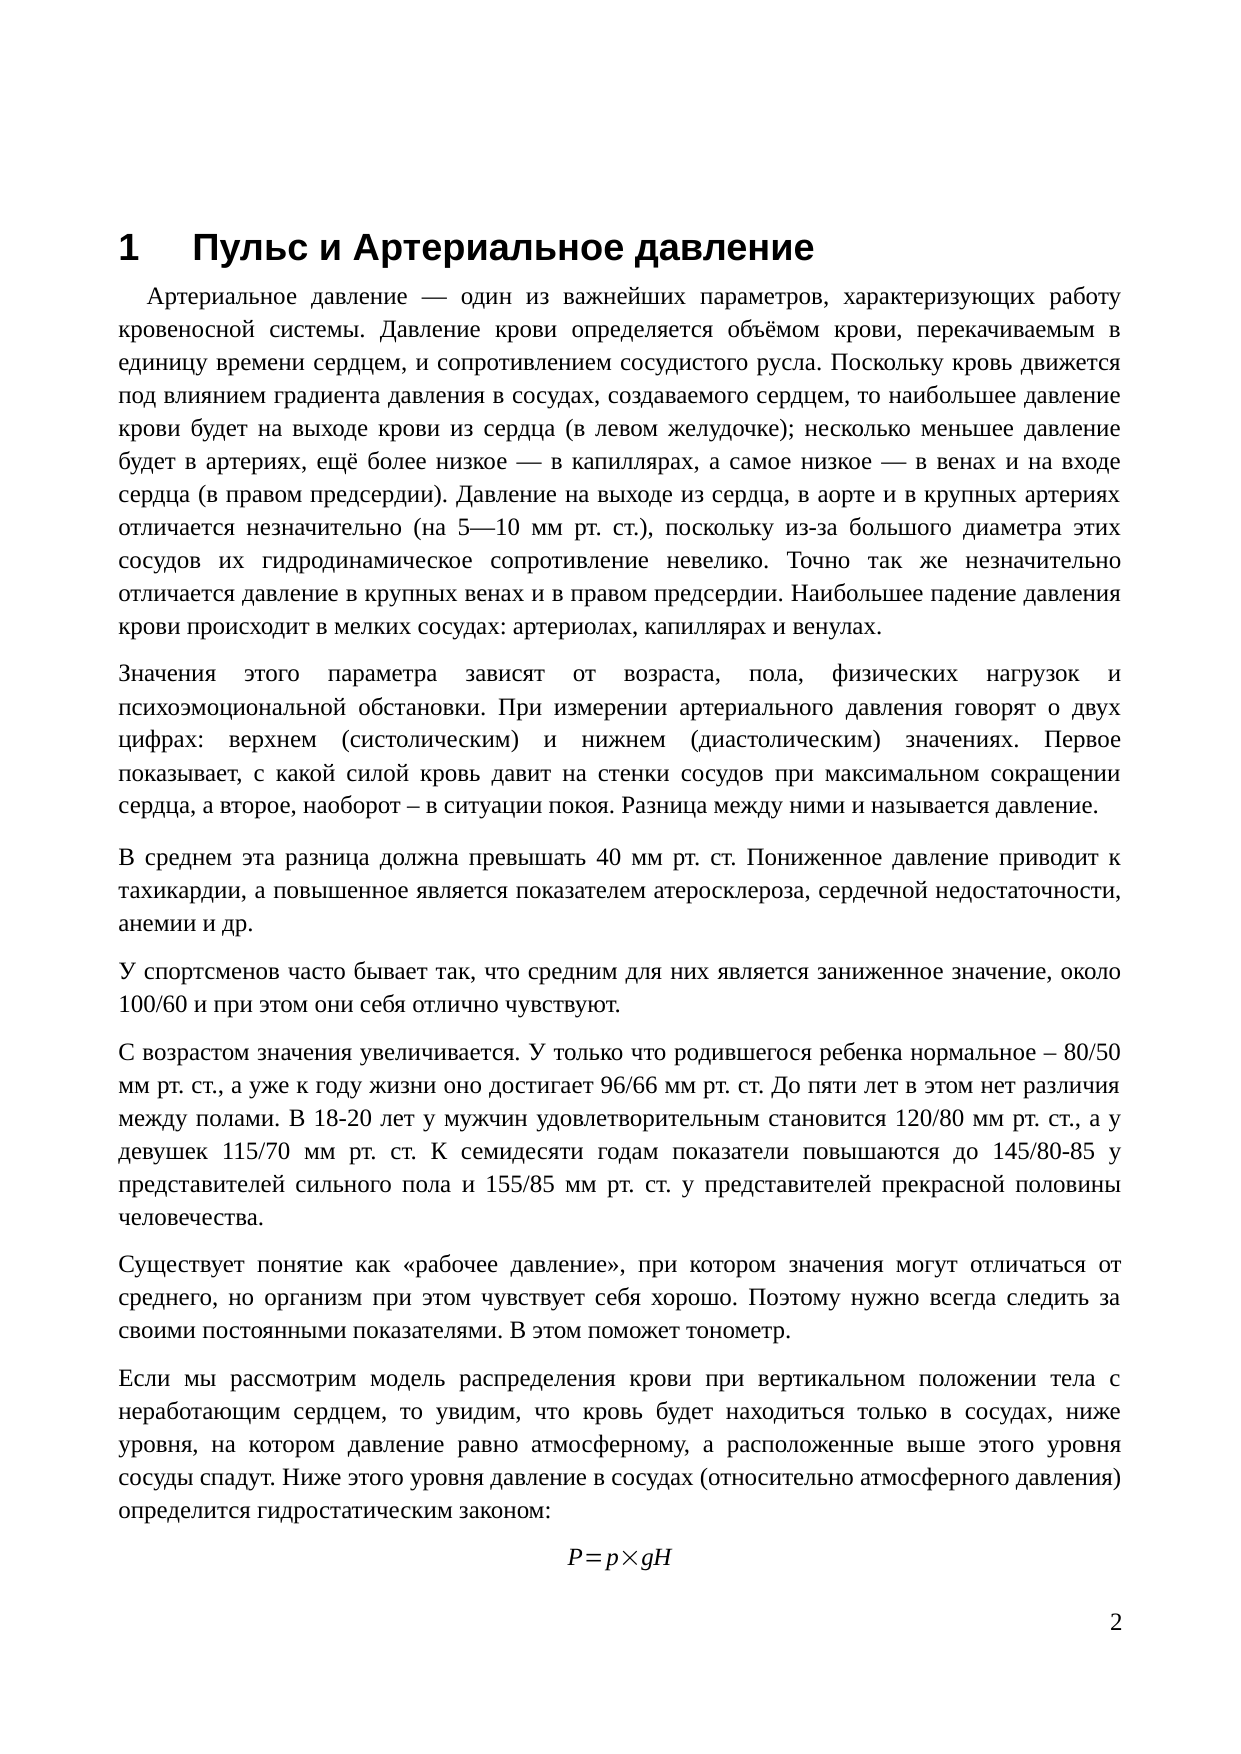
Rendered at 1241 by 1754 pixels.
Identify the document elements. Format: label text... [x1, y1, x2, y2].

text Существует понятие как «рабочее давление», при котором значения могут отличаться от среднего, но организм при этом чувствует себя хорошо. Поэтому нужно всегда следить за своими постоянными показателями. В этом поможет тонометр. [118, 1249, 1122, 1344]
text Значения этого параметра зависят от возраста, пола, физических нагрузок и психоэмоциональной обстановки. При измерении артериального давления говорят о двух цифрах: верхнем (систолическим) и нижнем (диастолическим) значениях. Первое показывает, с какой силой кровь давит на стенки сосудов при максимальном сокращении сердца, а второе, наоборот – в ситуации покоя. Разница между ними и называется давление. [118, 658, 1122, 819]
text В среднем эта разница должна превышать 40 мм рт. ст. Пониженное давление приводит к тахикардии, а повышенное является показателем атеросклероза, сердечной недостаточности, анемии и др. [118, 842, 1122, 937]
text Если мы рассмотрим модель распределения крови при вертикальном положении тела с неработающим сердцем, то увидим, что кровь будет находиться только в сосудах, ниже уровня, на котором давление равно атмосферному, а расположенные выше этого уровня сосуды спадут. Ниже этого уровня давление в сосудах (относительно атмосферного давления) определится гидростатическим законом: [118, 1363, 1122, 1524]
text У спортсменов часто бывает так, что средним для них является заниженное значение, около 100/60 и при этом они себя отлично чувствуют. [118, 956, 1122, 1018]
text Артериальное давление — один из важнейших параметров, характеризующих работу кровеносной системы. Давление крови определяется объёмом крови, перекачиваемым в единицу времени сердцем, и сопротивлением сосудистого русла. Поскольку кровь движется под влиянием градиента давления в сосудах, создаваемого сердцем, то наибольшее давление крови будет на выходе крови из сердца (в левом желудочке); несколько меньшее давление будет в артериях, ещё более низкое — в капиллярах, а самое низкое — в венах и на входе сердца (в правом предсердии). Давление на выходе из сердца, в аорте и в крупных артериях отличается незначительно (на 5—10 мм рт. ст.), поскольку из-за большого диаметра этих сосудов их гидродинамическое сопротивление невелико. Точно так же незначительно отличается давление в крупных венах и в правом предсердии. Наибольшее падение давления крови происходит в мелких сосудах: артериолах, капиллярах и венулах. [118, 281, 1122, 640]
subtitle Пульс и Артериальное давление [118, 224, 1122, 268]
text С возрастом значения увеличивается. У только что родившегося ребенка нормальное – 80/50 мм рт. ст., а уже к году жизни оно достигает 96/66 мм рт. ст. До пяти лет в этом нет различия между полами. В 18-20 лет у мужчин удовлетворительным становится 120/80 мм рт. ст., а у девушек 115/70 мм рт. ст. К семидесяти годам показатели повышаются до 145/80-85 у представителей сильного пола и 155/85 мм рт. ст. у представителей прекрасной половины человечества. [118, 1037, 1122, 1231]
